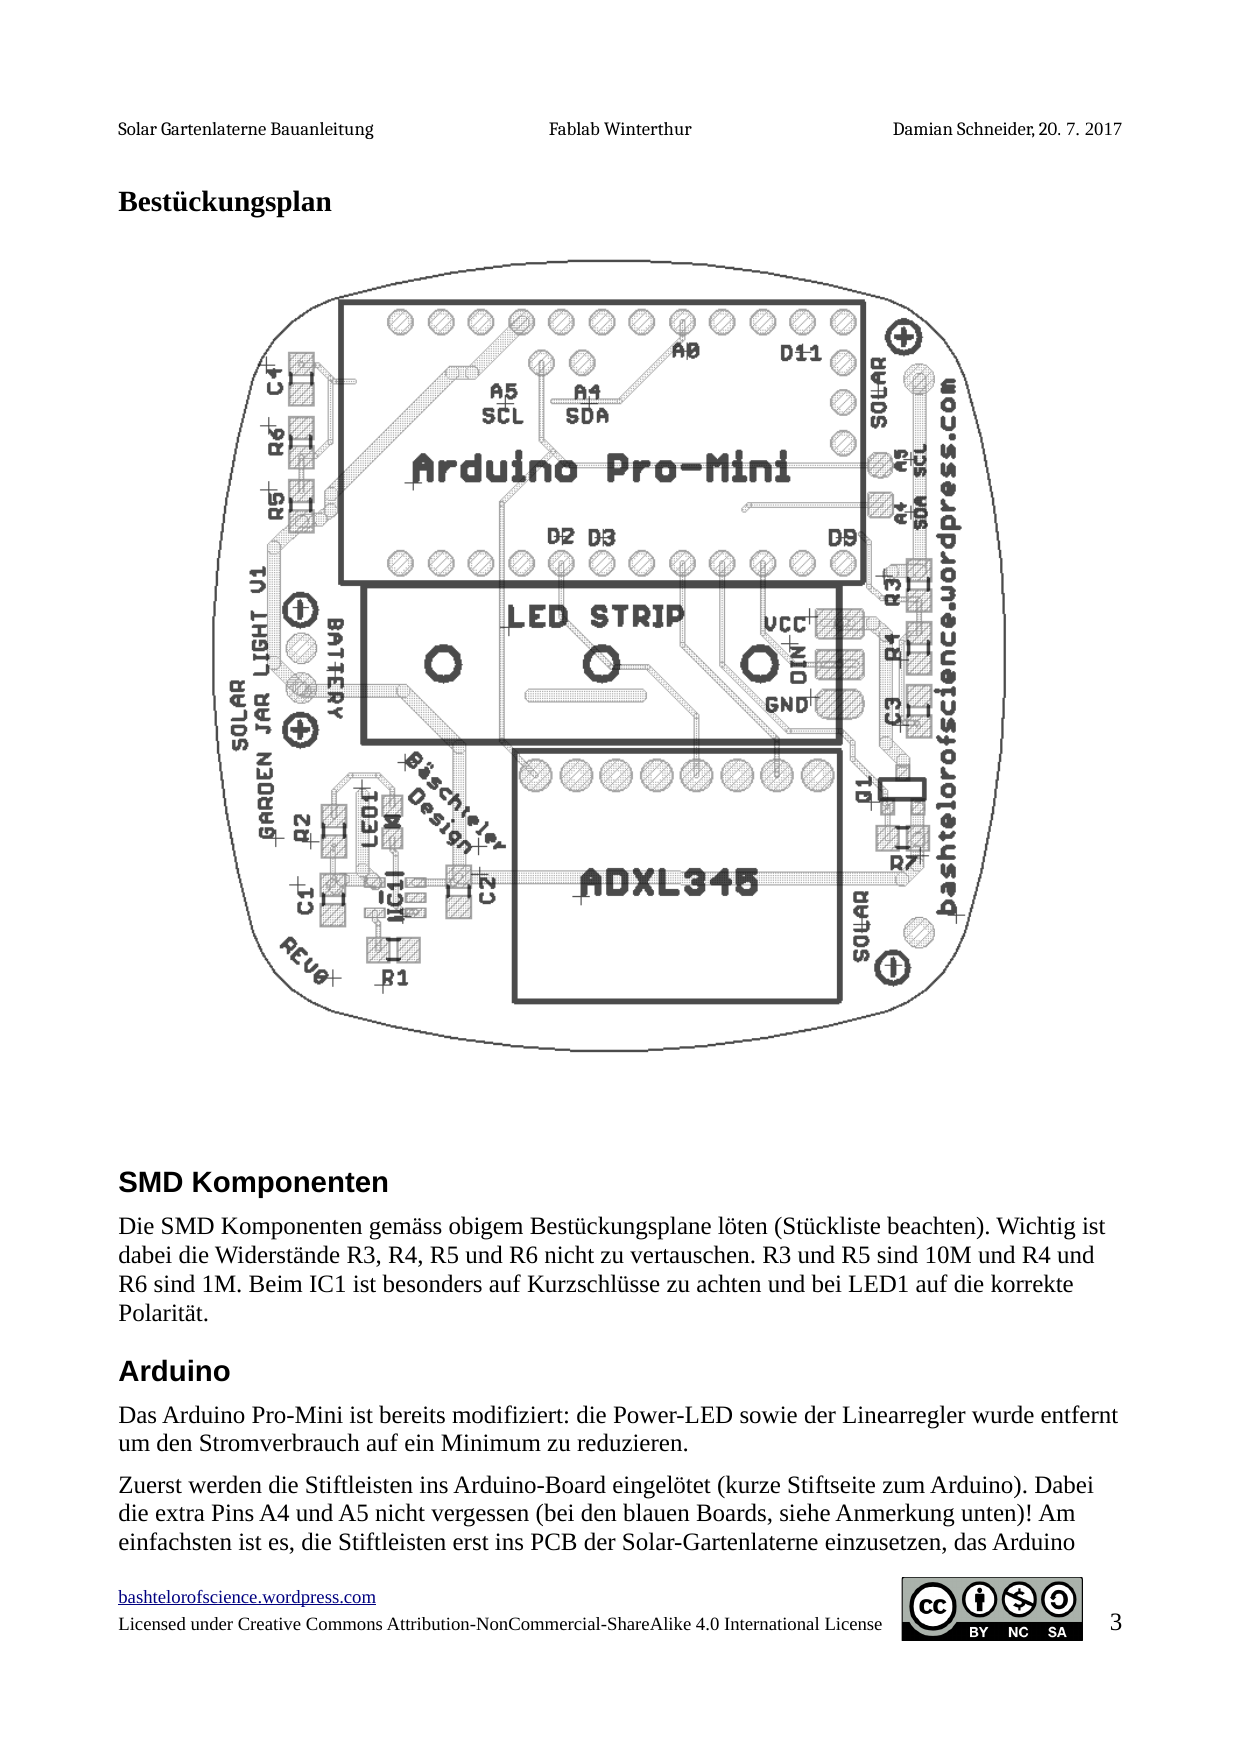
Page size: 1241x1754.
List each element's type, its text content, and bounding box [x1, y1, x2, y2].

text Die SMD Komponenten gemäss obigem Bestückungsplane löten (Stückliste beachten). Wichtig ist dabei die Widerstände R3, R4, R5 und R6 nicht zu vertauschen. R3 und R5 sind 10M und R4 und R6 sind 1M. Beim IC1 ist besonders auf Kurzschlüsse zu achten und bei LED1 auf die korrekte Polarität. [118, 1211, 1122, 1326]
subtitle Bestückungsplan [118, 184, 1122, 218]
subtitle Arduino [118, 1353, 1122, 1387]
subtitle SMD Komponenten [118, 1165, 1122, 1199]
text Zuerst werden die Stiftleisten ins Arduino-Board eingelötet (kurze Stiftseite zum Arduino). Dabei die extra Pins A4 und A5 nicht vergessen (bei den blauen Boards, siehe Anmerkung unten)! Am einfachsten ist es, die Stiftleisten erst ins PCB der Solar-Gartenlaterne einzusetzen, das Arduino [118, 1470, 1122, 1556]
picture [901, 1577, 1083, 1641]
text Das Arduino Pro-Mini ist bereits modifiziert: die Power-LED sowie der Linearregler wurde entfernt um den Stromverbrauch auf ein Minimum zu reduzieren. [118, 1400, 1122, 1457]
picture [196, 254, 1027, 1065]
